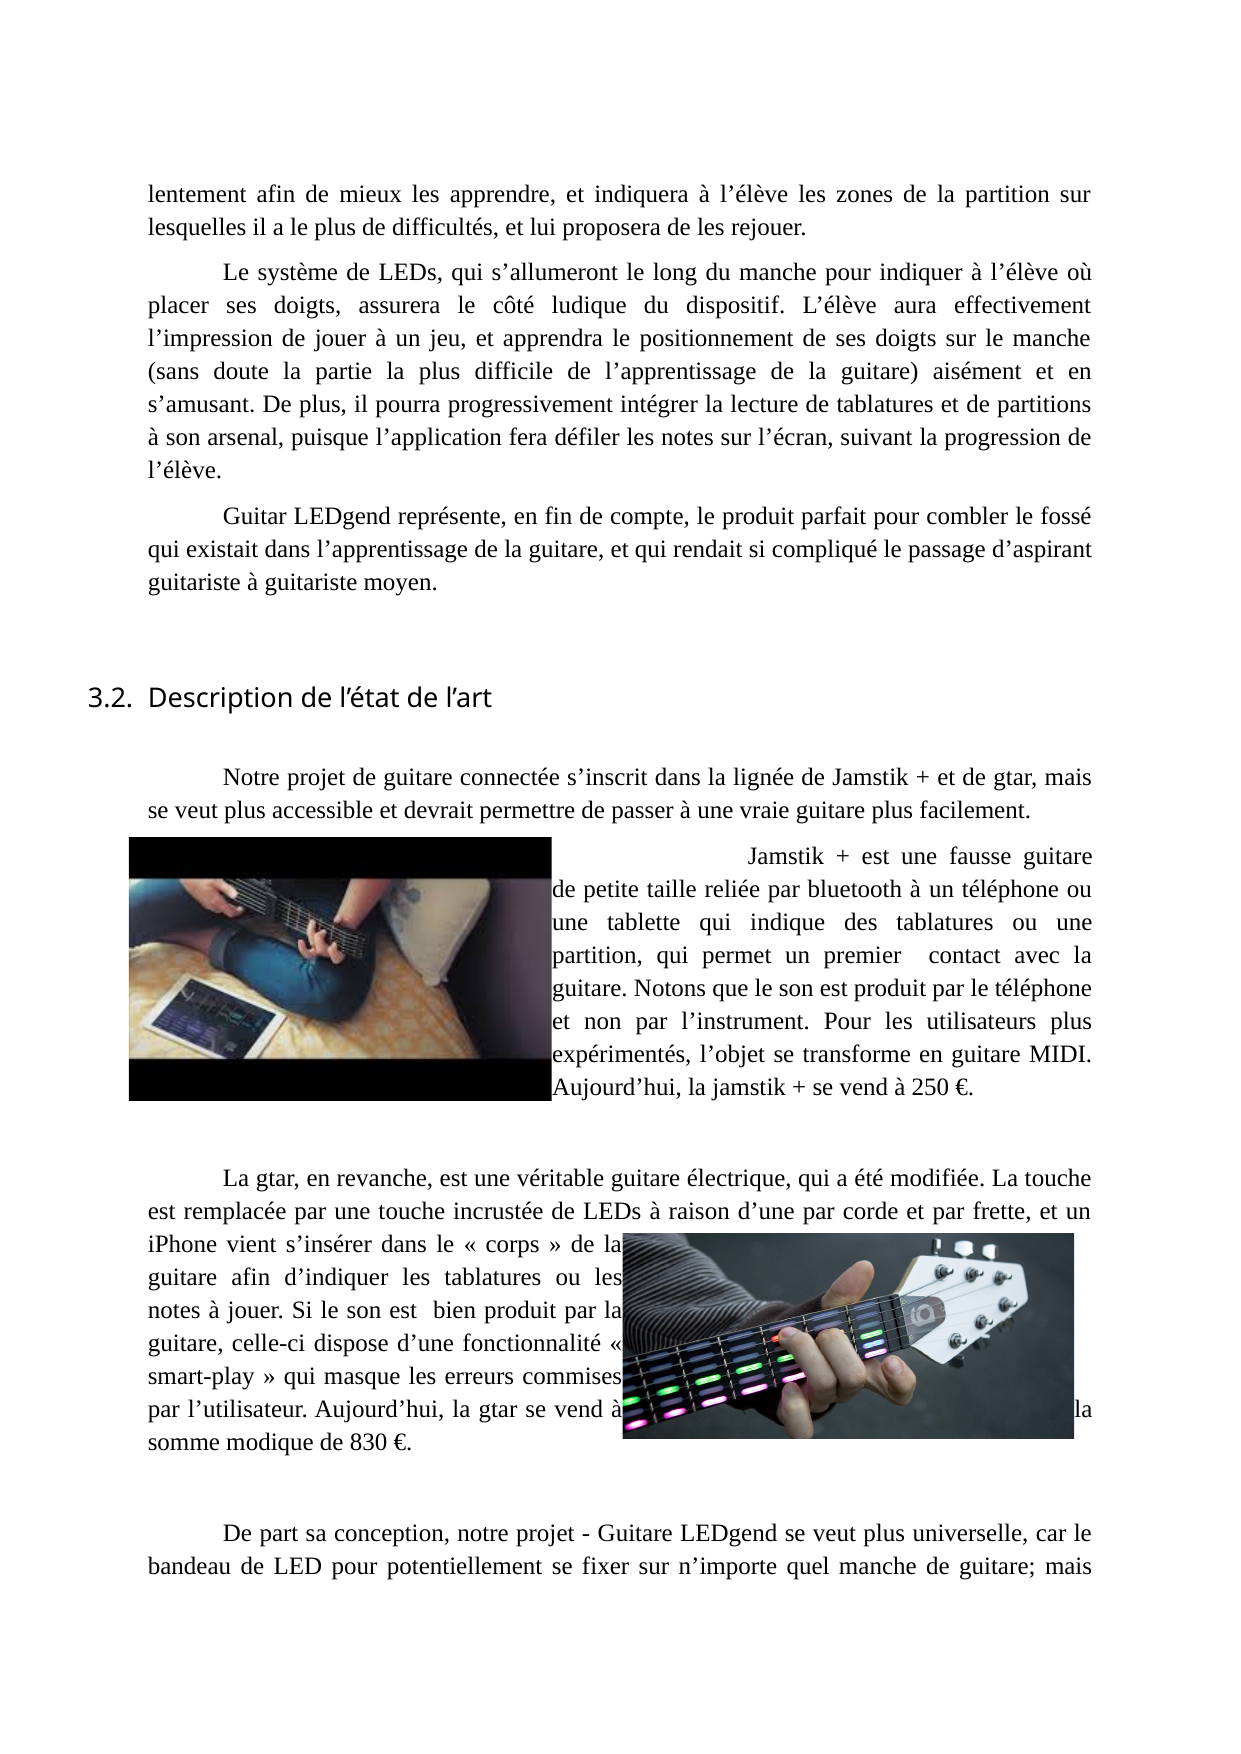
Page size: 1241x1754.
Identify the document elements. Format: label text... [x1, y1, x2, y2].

subtitle Description de l’état de l’art [88, 679, 1093, 716]
text La gtar, en revanche, est une véritable guitare électrique, qui a été modifiée. La touche est remplacée par une touche incrustée de LEDs à raison d’une par corde et par frette, et un iPhone vient s’insérer dans le « corps » de la guitare afin d’indiquer les tablatures ou les notes à jouer. Si le son est bien produit par la guitare, celle-ci dispose d’une fonctionnalité « smart-play » qui masque les erreurs commises par l’utilisateur. Aujourd’hui, la gtar se vend à la somme modique de 830 €. [148, 1163, 1093, 1456]
text Jamstik + est une fausse guitare de petite taille reliée par bluetooth à un téléphone ou une tablette qui indique des tablatures ou une partition, qui permet un premier contact avec la guitare. Notons que le son est produit par le téléphone et non par l’instrument. Pour les utilisateurs plus expérimentés, l’objet se transforme en guitare MIDI. Aujourd’hui, la jamstik + se vend à 250 €. [552, 841, 1093, 1101]
text Guitar LEDgend représente, en fin de compte, le produit parfait pour combler le fossé qui existait dans l’apprentissage de la guitare, et qui rendait si compliqué le passage d’aspirant guitariste à guitariste moyen. [148, 501, 1093, 596]
text De part sa conception, notre projet - Guitare LEDgend se veut plus universelle, car le bandeau de LED pour potentiellement se fixer sur n’importe quel manche de guitare; mais [148, 1518, 1093, 1580]
text Notre projet de guitare connectée s’inscrit dans la lignée de Jamstik + et de gtar, mais se veut plus accessible et devrait permettre de passer à une vraie guitare plus facilement. [148, 762, 1093, 824]
text Le système de LEDs, qui s’allumeront le long du manche pour indiquer à l’élève où placer ses doigts, assurera le côté ludique du dispositif. L’élève aura effectivement l’impression de jouer à un jeu, et apprendra le positionnement de ses doigts sur le manche (sans doute la partie la plus difficile de l’apprentissage de la guitare) aisément et en s’amusant. De plus, il pourra progressivement intégrer la lecture de tablatures et de partitions à son arsenal, puisque l’application fera défiler les notes sur l’écran, suivant la progression de l’élève. [148, 257, 1093, 484]
text lentement afin de mieux les apprendre, et indiquera à l’élève les zones de la partition sur lesquelles il a le plus de difficultés, et lui proposera de les rejouer. [148, 179, 1093, 241]
